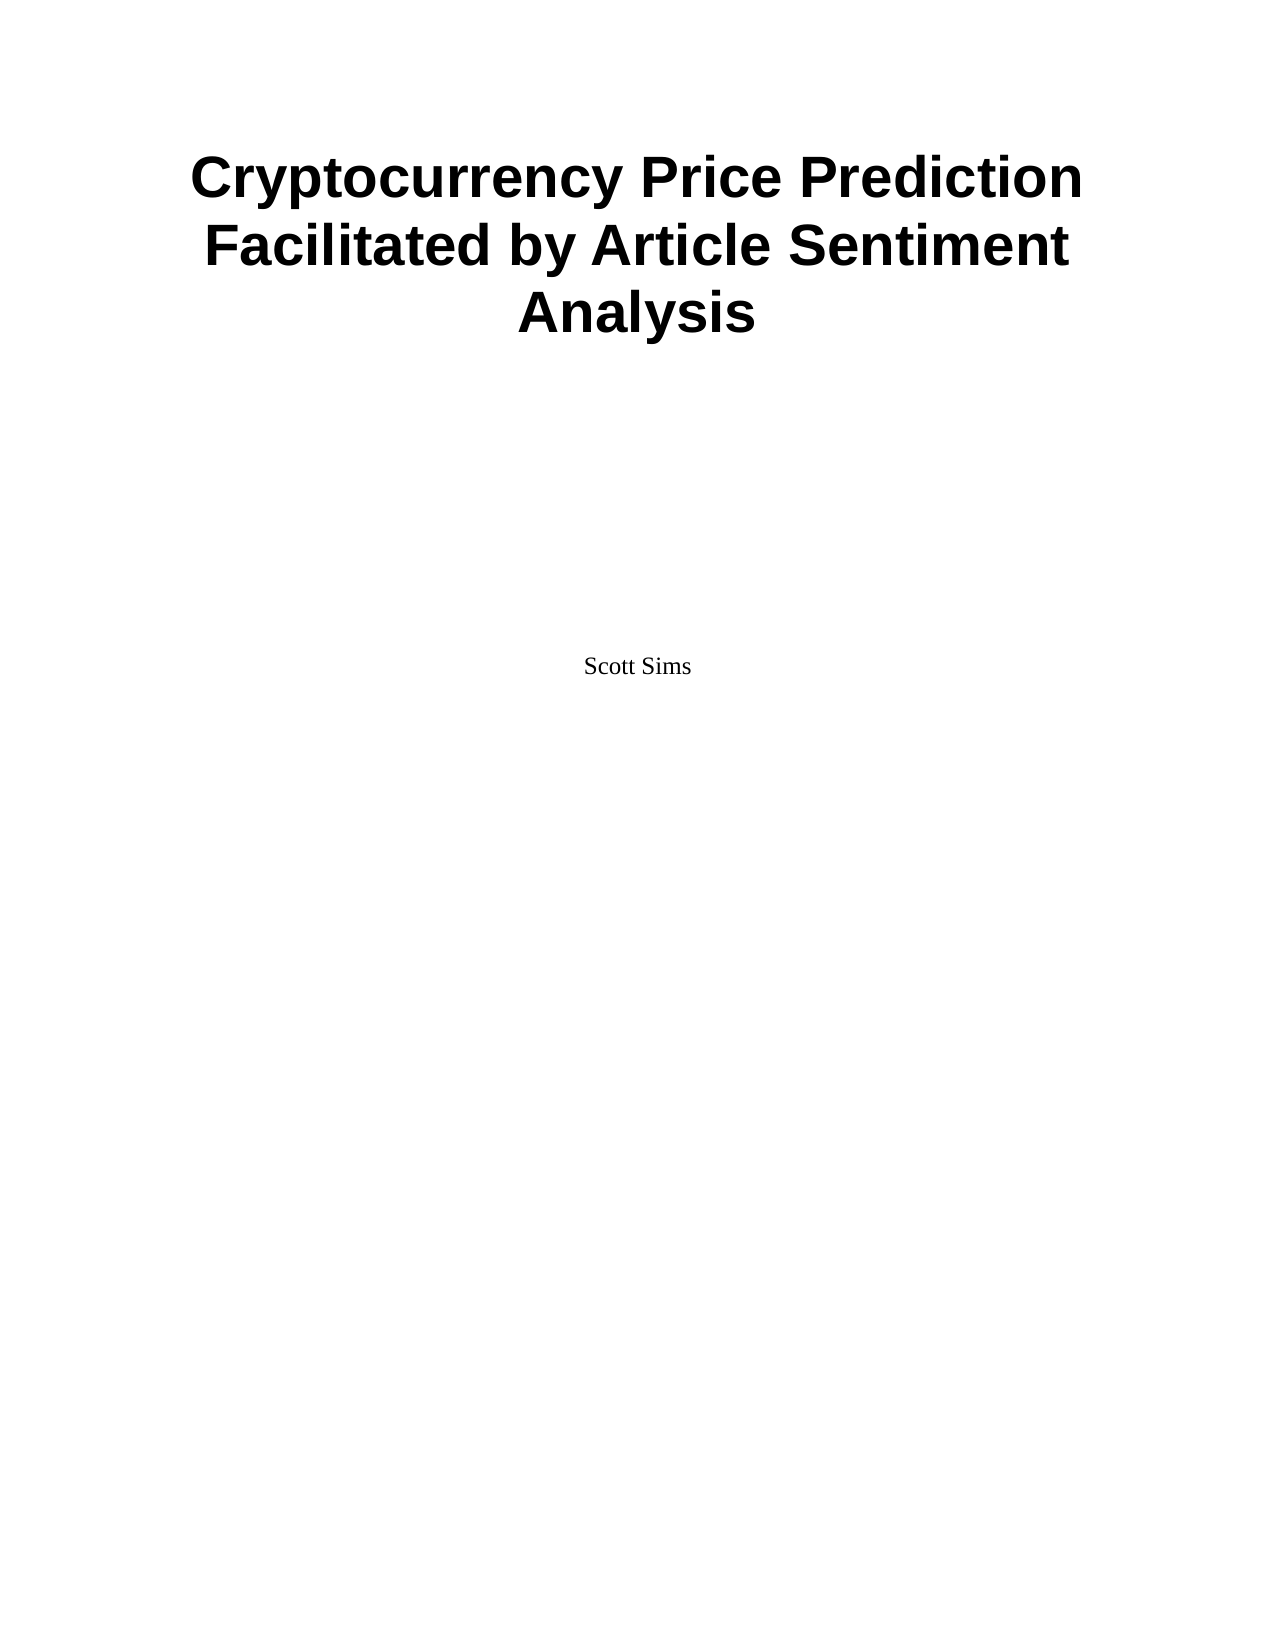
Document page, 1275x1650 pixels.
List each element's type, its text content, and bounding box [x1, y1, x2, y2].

text Scott Sims [118, 651, 1157, 680]
title Cryptocurrency Price Prediction Facilitated by Article Sentiment Analysis [118, 143, 1157, 344]
